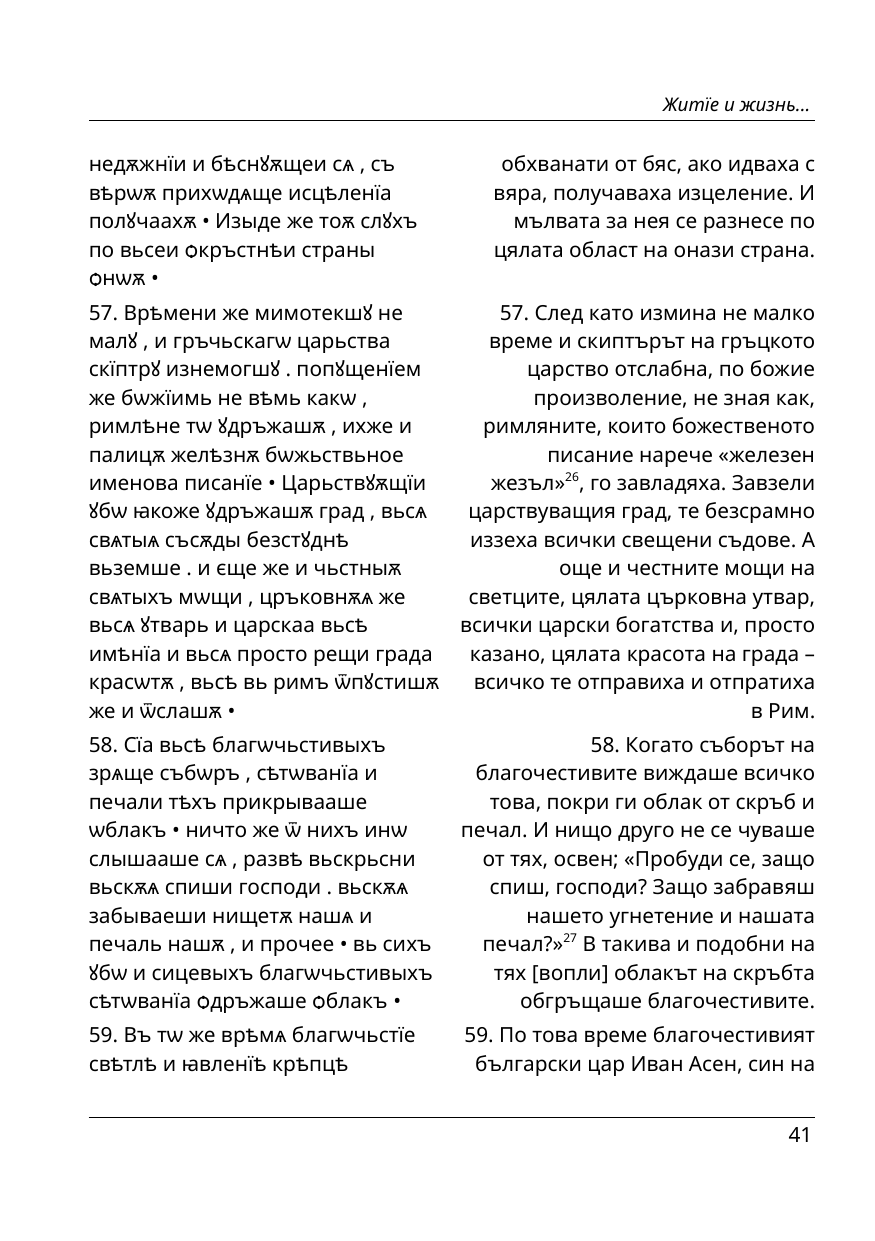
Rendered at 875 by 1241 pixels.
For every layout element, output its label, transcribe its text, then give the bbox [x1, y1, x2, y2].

table_cell 57. Врѣмени же мимотекшꙋ не малꙋ , и гръчьскагѡ царьства скїптрꙋ изнемогшꙋ . попꙋщенїем же бѡжїимь не вѣмь какѡ , римлѣне тѡ ꙋдръжашѫ , ихже и палицѫ желѣзнѫ бѡжьствьное именова писанїе • Царьствꙋѫщїи ꙋбѡ ꙗкоже ꙋдръжашѫ град , вьсѧ свѧтыѧ съсѫды безстꙋднѣ вьземше . и єще же и чьстныѫ свѧтыхъ мѡщи , цръковнѫѧ же вьсѧ ꙋтварь и царскаа вьсѣ имѣнїа и вьсѧ просто рещи града красѡтѫ , вьсѣ вь римъ ѿпꙋстишѫ же и ѿслашѫ • [89, 298, 452, 730]
table_cell 57. След като измина не малко време и скиптърът на гръцкото царство отслабна, по божие произволение, не зная как, римляните, които божественото писание нарече «железен жезъл»26, го завладяха. Завзели царствуващия град, те безсрамно иззеха всички свещени съдове. А още и честните мощи на светците, цялата църковна утвар, всички царски богатства и, просто казано, цялата красота на града – всичко те отправиха и отпратиха в Рим. [452, 298, 815, 730]
table_cell 58. Когато съборът на благочестивите виждаше всичко това, покри ги облак от скръб и печал. И нищо друго не се чуваше от тях, освен; «Пробуди се, защо спиш, господи? Защо забравяш нашето угнетение и нашата печал?»27 В такива и подобни на тях [вопли] облакът на скръбта обгръщаше благочестивите. [452, 730, 815, 1020]
table_cell обхванати от бяс, ако идваха с вяра, получаваха изцеление. И мълвата за нея се разнесе по цялата област на онази страна. [452, 150, 815, 298]
table_cell 58. Сїа вьсѣ благѡчьстивыхъ зрѧще събѡръ , сѣтѡванїа и печали тѣхъ прикрывааше ѡблакъ • ничто же ѿ нихъ инѡ слышааше сѧ , развѣ вьскрьсни вьскѫѧ спиши господи . вьскѫѧ забываеши нищетѫ нашѧ и печаль нашѫ , и прочее • вь сихъ ꙋбѡ и сицевыхъ благѡчьстивыхъ сѣтѡванїа ѻдръжаше ѻблакъ • [89, 730, 452, 1020]
table_cell 59. По това време благочестивият български цар Иван Асен, син на [452, 1020, 815, 1077]
table_cell 59. Въ тѡ же врѣмѧ благѡчьстїе свѣтлѣ и ꙗвленїѣ крѣпцѣ [89, 1020, 452, 1077]
table_cell недѫжнїи и бѣснꙋѫщеи сѧ , съ вѣрѡѫ прихѡдѧще исцѣленїа полꙋчаахѫ • Изыде же тоѫ слꙋхъ по вьсеи ѻкръстнѣи страны ѻнѡѫ • [89, 150, 452, 298]
